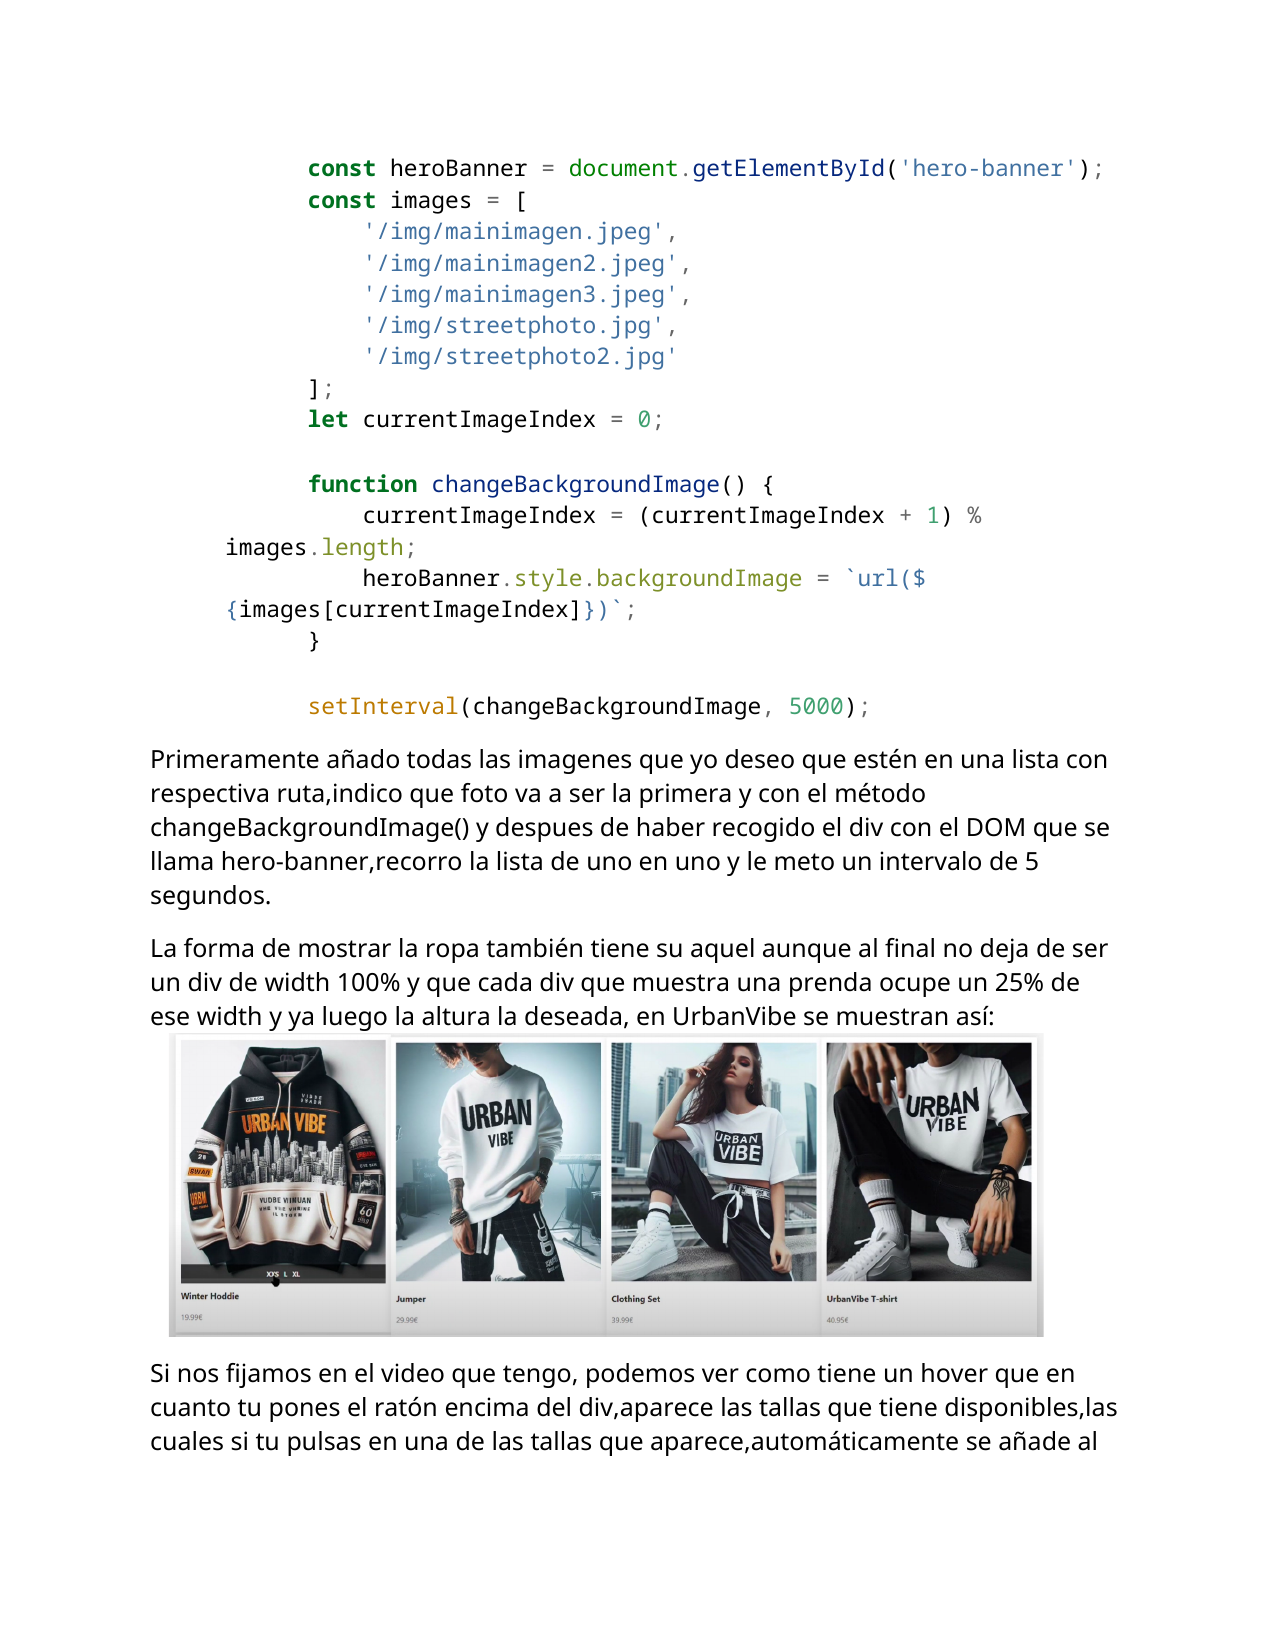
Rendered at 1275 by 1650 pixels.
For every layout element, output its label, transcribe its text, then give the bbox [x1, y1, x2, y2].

picture [168, 1033, 1044, 1337]
text Primeramente añado todas las imagenes que yo deseo que estén en una lista con respectiva ruta,indico que foto va a ser la primera y con el método changeBackgroundImage() y despues de haber recogido el div con el DOM que se llama hero-banner,recorro la lista de uno en uno y le meto un intervalo de 5 segundos. [150, 742, 1125, 912]
list const heroBanner = document.getElementById('hero-banner'); const images = [ '/img/mainimagen.jpeg', '/img/mainimagen2.jpeg', '/img/mainimagen3.jpeg', '/img/streetphoto.jpg', '/img/streetphoto2.jpg' ]; let currentImageIndex = 0; function changeBackgroundImage() { currentImageIndex = (currentImageIndex + 1) % images.length; heroBanner.style.backgroundImage = `url(${images[currentImageIndex]})`; } setInterval(changeBackgroundImage, 5000); [187, 150, 1125, 721]
text La forma de mostrar la ropa también tiene su aquel aunque al final no deja de ser un div de width 100% y que cada div que muestra una prenda ocupe un 25% de ese width y ya luego la altura la deseada, en UrbanVibe se muestran así: [150, 931, 1125, 1336]
text Si nos fijamos en el video que tengo, podemos ver como tiene un hover que en cuanto tu pones el ratón encima del div,aparece las tallas que tiene disponibles,las cuales si tu pulsas en una de las tallas que aparece,automáticamente se añade al [150, 1355, 1125, 1457]
